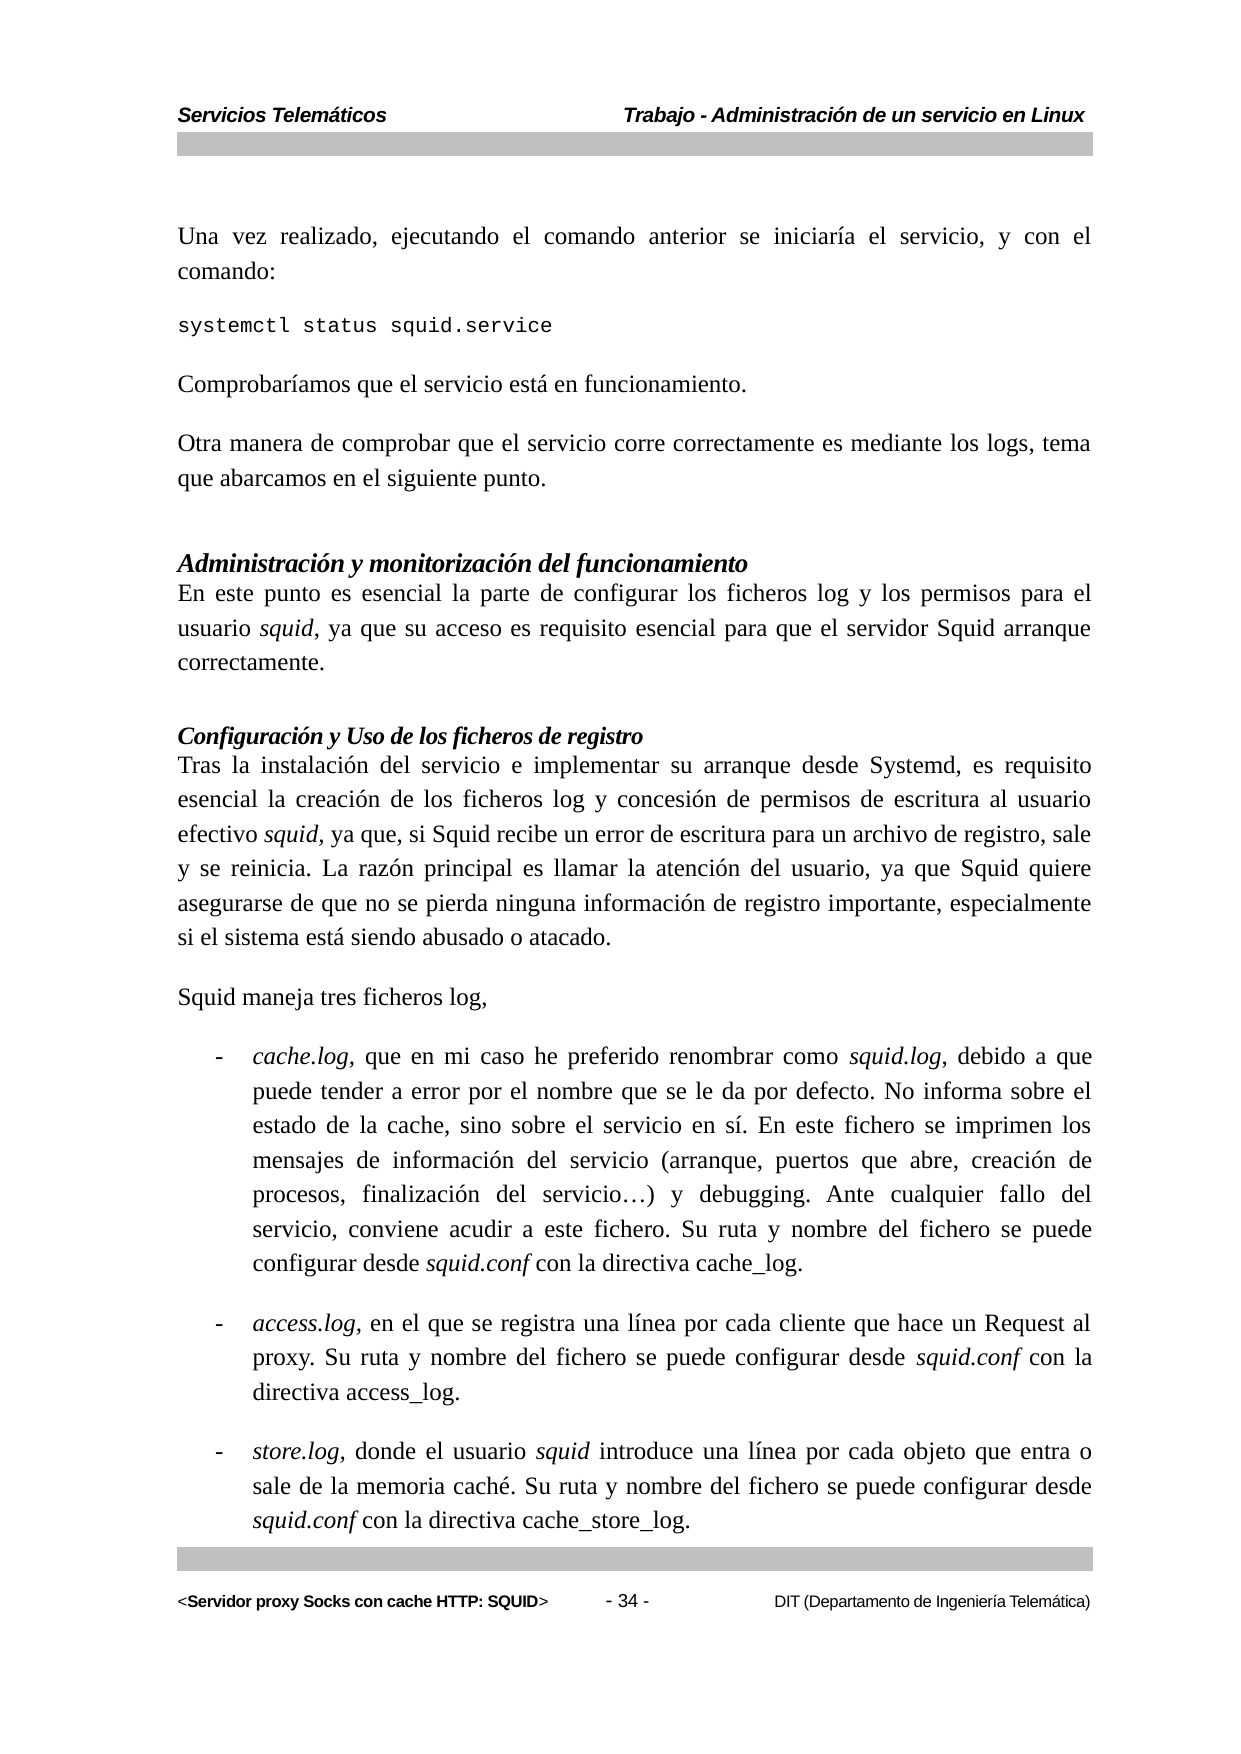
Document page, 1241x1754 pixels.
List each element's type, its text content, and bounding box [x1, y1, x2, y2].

list access.log, en el que se registra una línea por cada cliente que hace un Request al proxy. Su ruta y nombre del fichero se puede configurar desde squid.conf con la directiva access_log. [215, 1308, 1093, 1406]
list Administración y monitorización del funcionamiento [177, 547, 1093, 578]
text Tras la instalación del servicio e implementar su arranque desde Systemd, es requisito esencial la creación de los ficheros log y concesión de permisos de escritura al usuario efectivo squid, ya que, si Squid recibe un error de escritura para un archivo de registro, sale y se reinicia. La razón principal es llamar la atención del usuario, ya que Squid quiere asegurarse de que no se pierda ninguna información de registro importante, especialmente si el sistema está siendo abusado o atacado. [177, 750, 1093, 951]
list Configuración y Uso de los ficheros de registro [177, 721, 1093, 750]
text En este punto es esencial la parte de configurar los ficheros log y los permisos para el usuario squid, ya que su acceso es requisito esencial para que el servidor Squid arranque correctamente. [177, 578, 1093, 676]
text Squid maneja tres ficheros log, [177, 982, 1093, 1011]
text Una vez realizado, ejecutando el comando anterior se iniciaría el servicio, y con el comando: [177, 221, 1093, 285]
list cache.log, que en mi caso he preferido renombrar como squid.log, debido a que puede tender a error por el nombre que se le da por defecto. No informa sobre el estado de la cache, sino sobre el servicio en sí. En este fichero se imprimen los mensajes de información del servicio (arranque, puertos que abre, creación de procesos, finalización del servicio…) y debugging. Ante cualquier fallo del servicio, conviene acudir a este fichero. Su ruta y nombre del fichero se puede configurar desde squid.conf con la directiva cache_log. [215, 1041, 1093, 1277]
text Otra manera de comprobar que el servicio corre correctamente es mediante los logs, tema que abarcamos en el siguiente punto. [177, 428, 1093, 491]
text systemctl status squid.service [177, 315, 1093, 339]
text Comprobaríamos que el servicio está en funcionamiento. [177, 369, 1093, 397]
list store.log, donde el usuario squid introduce una línea por cada objeto que entra o sale de la memoria caché. Su ruta y nombre del fichero se puede configurar desde squid.conf con la directiva cache_store_log. [215, 1436, 1093, 1534]
